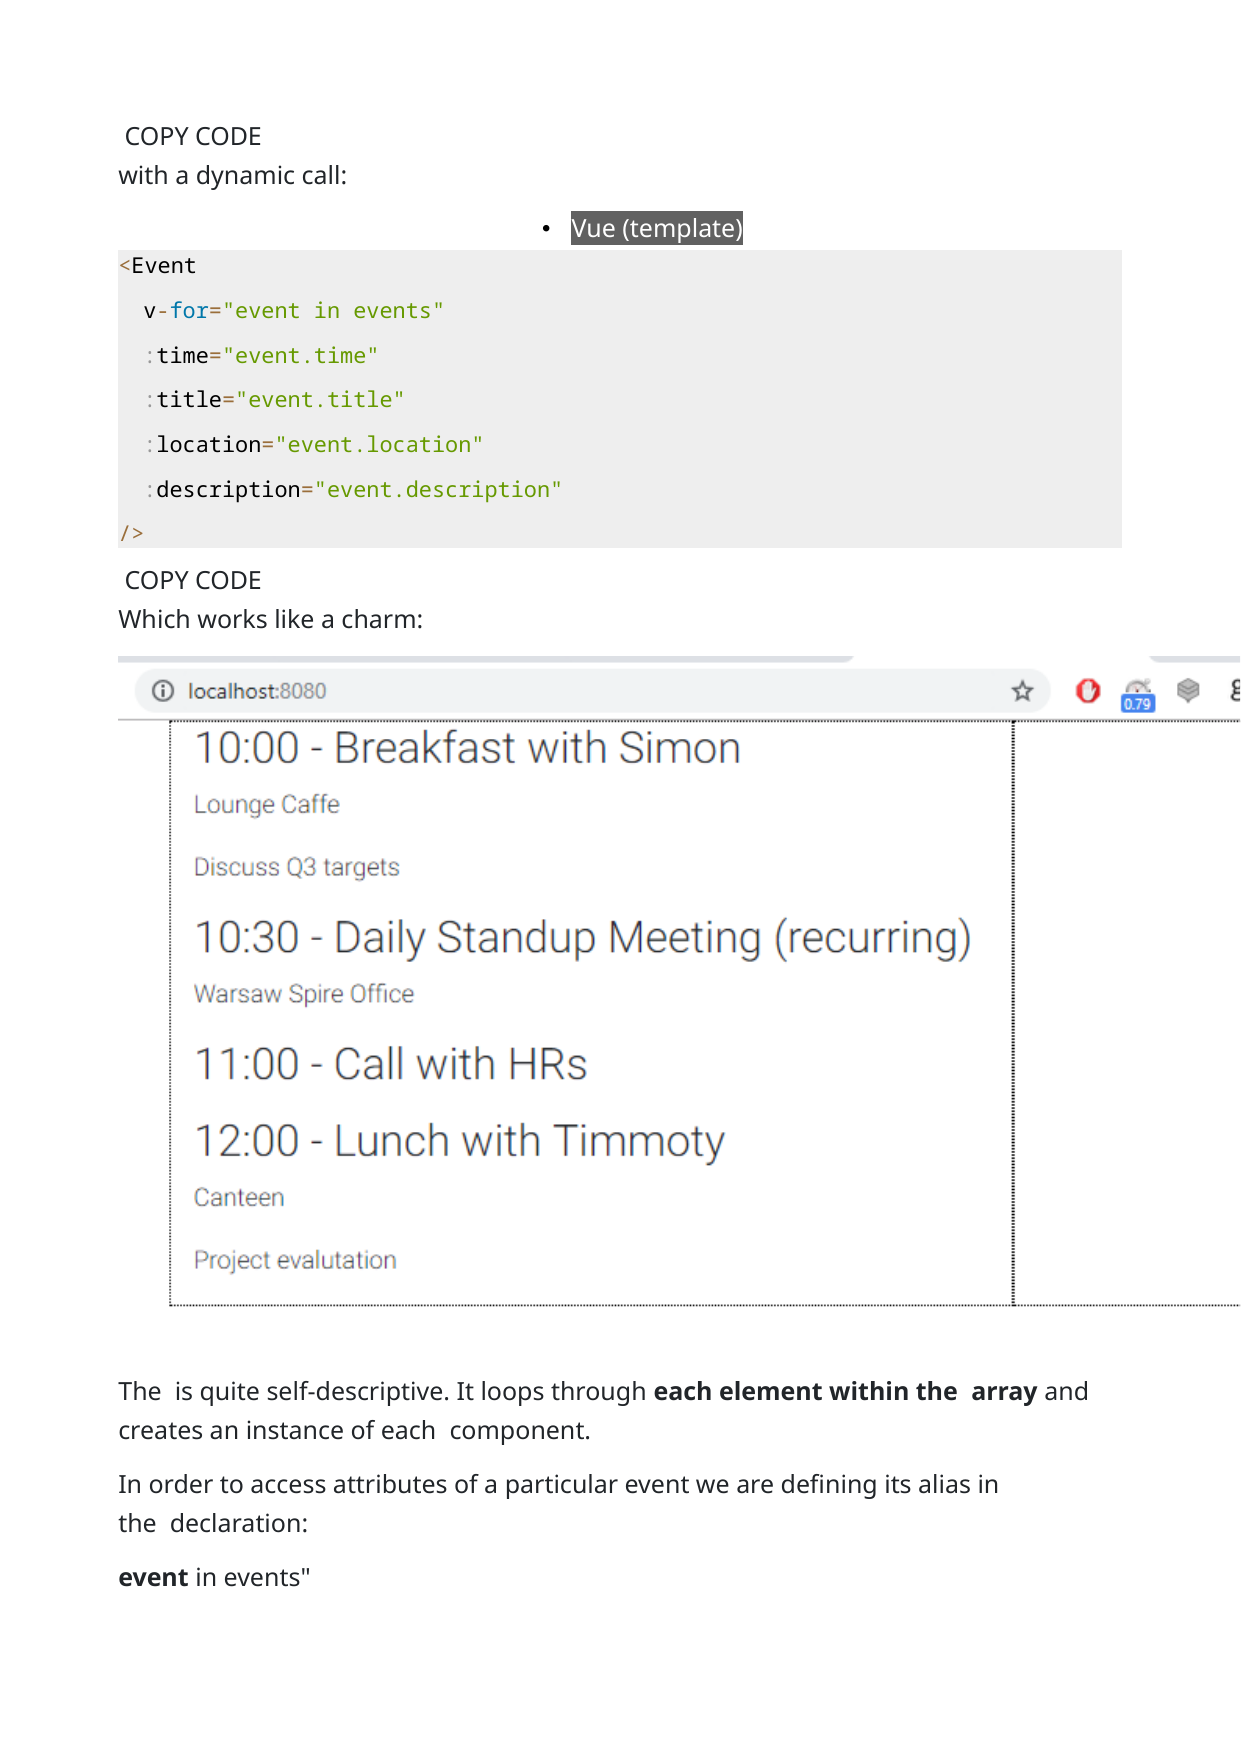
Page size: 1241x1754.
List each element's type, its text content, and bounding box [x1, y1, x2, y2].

text :description="event.description" [118, 474, 1122, 503]
picture [118, 656, 1241, 1355]
text COPY CODE [118, 118, 1122, 152]
list Vue (template) [162, 211, 1122, 245]
text :location="event.location" [118, 429, 1122, 459]
text :title="event.title" [118, 384, 1122, 414]
text COPY CODE [118, 563, 1122, 597]
text event in events" [118, 1559, 1122, 1593]
text /> [118, 518, 1122, 548]
text The is quite self-descriptive. It loops through each element within the array and creates an instance of each component. [118, 1373, 1122, 1447]
text :time="event.time" [118, 339, 1122, 369]
text <Event [118, 250, 1122, 280]
text Which works like a charm: [118, 602, 1122, 636]
text with a dynamic call: [118, 157, 1122, 191]
text v-for="event in events" [118, 295, 1122, 325]
text In order to access attributes of a particular event we are defining its alias in the declaration: [118, 1466, 1122, 1539]
